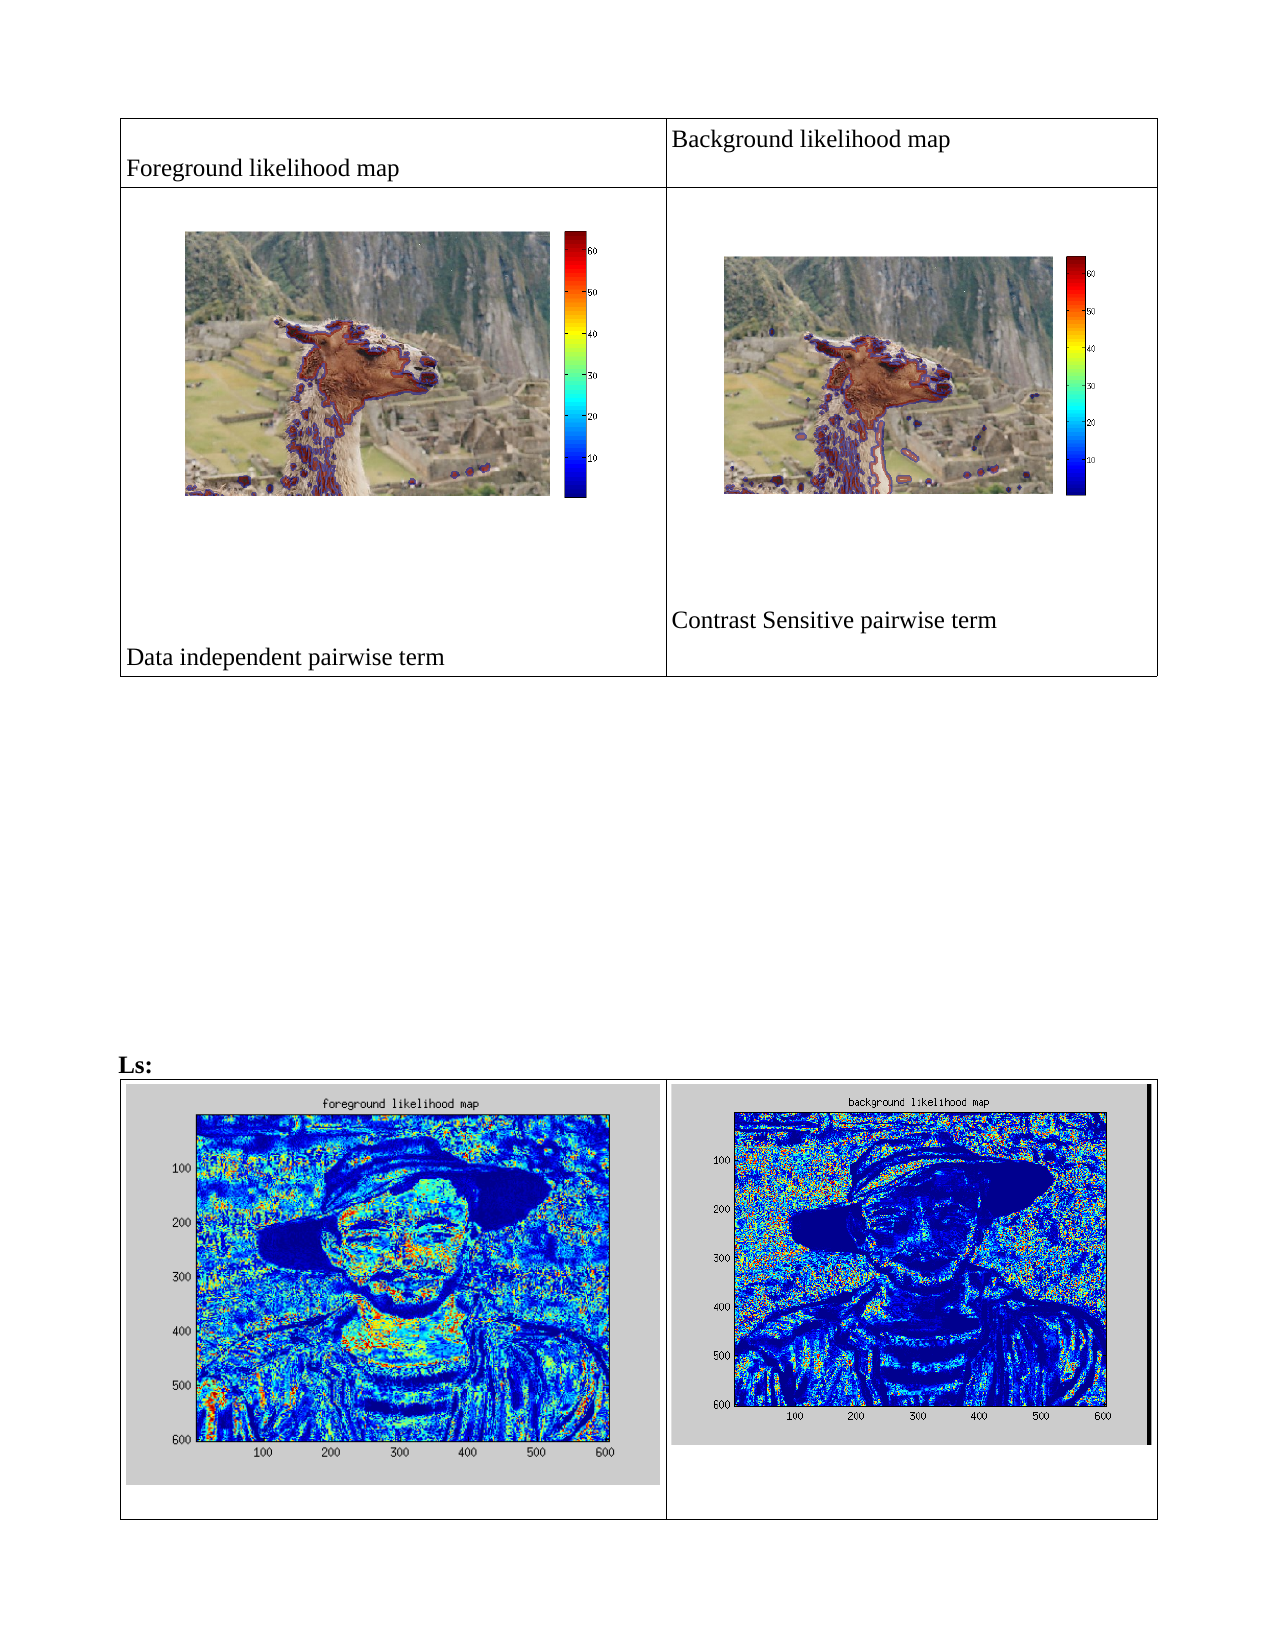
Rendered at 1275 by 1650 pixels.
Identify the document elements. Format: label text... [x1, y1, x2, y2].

picture [126, 1084, 660, 1485]
table_header [121, 1085, 666, 1519]
table_header [667, 1445, 1157, 1519]
table_header Foreground likelihood map [121, 119, 666, 187]
picture [671, 1084, 1152, 1445]
picture [671, 221, 1152, 548]
table_cell Data independent pairwise term [121, 188, 666, 676]
table_header [121, 1080, 666, 1084]
table_header Background likelihood map [667, 119, 1157, 187]
table_header [1152, 1085, 1157, 1444]
table_header [667, 1085, 671, 1444]
table_header [667, 1080, 1157, 1084]
text Ls: [118, 1050, 1157, 1079]
picture [126, 193, 660, 556]
table_cell Contrast Sensitive pairwise term [667, 188, 1157, 676]
